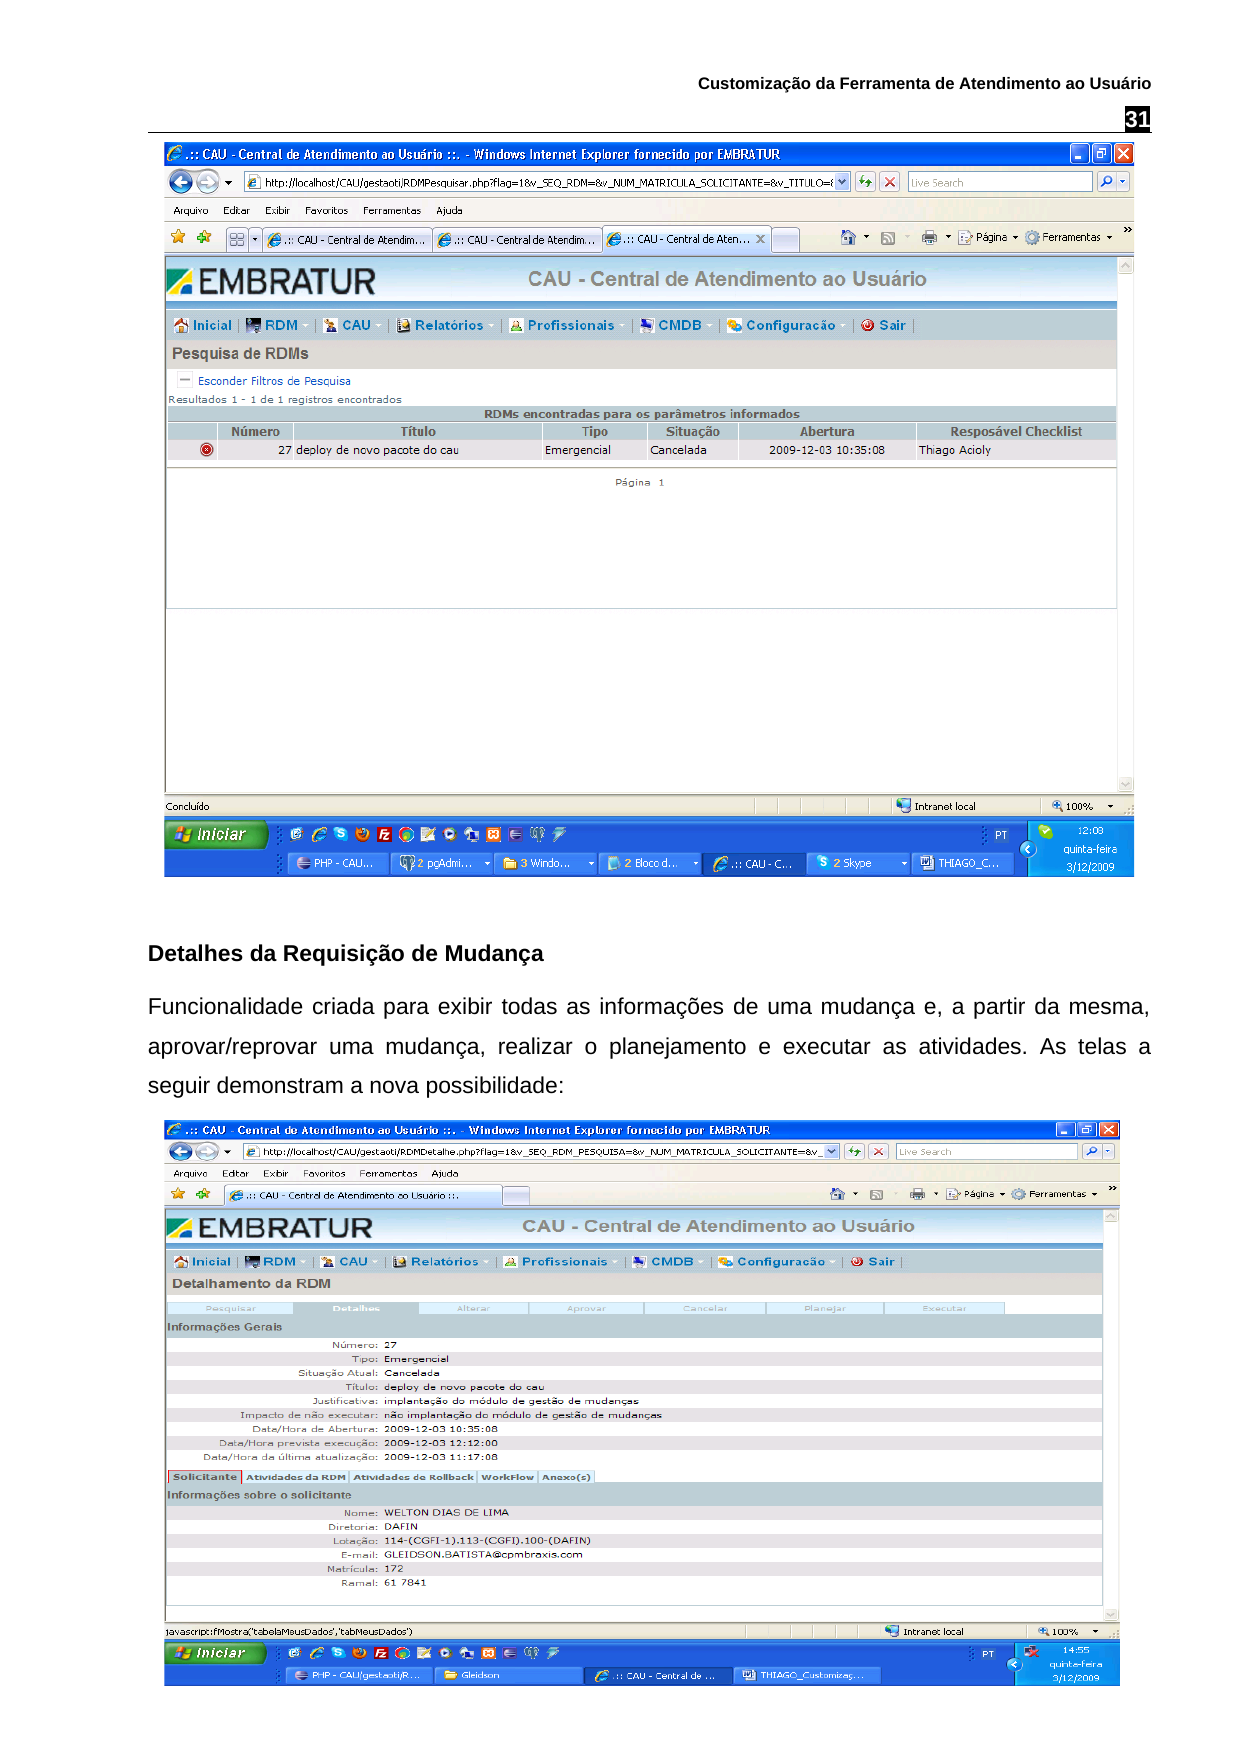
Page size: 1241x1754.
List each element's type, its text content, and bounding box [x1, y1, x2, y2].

text Funcionalidade criada para exibir todas as informações de uma mudança e, a partir da mesma, aprovar/reprovar uma mudança, realizar o planejamento e executar as atividades. As telas a seguir demonstram a nova possibilidade: [148, 993, 1152, 1098]
picture [164, 1120, 1120, 1686]
text Detalhes da Requisição de Mudança [148, 914, 1152, 993]
picture [164, 142, 1135, 877]
